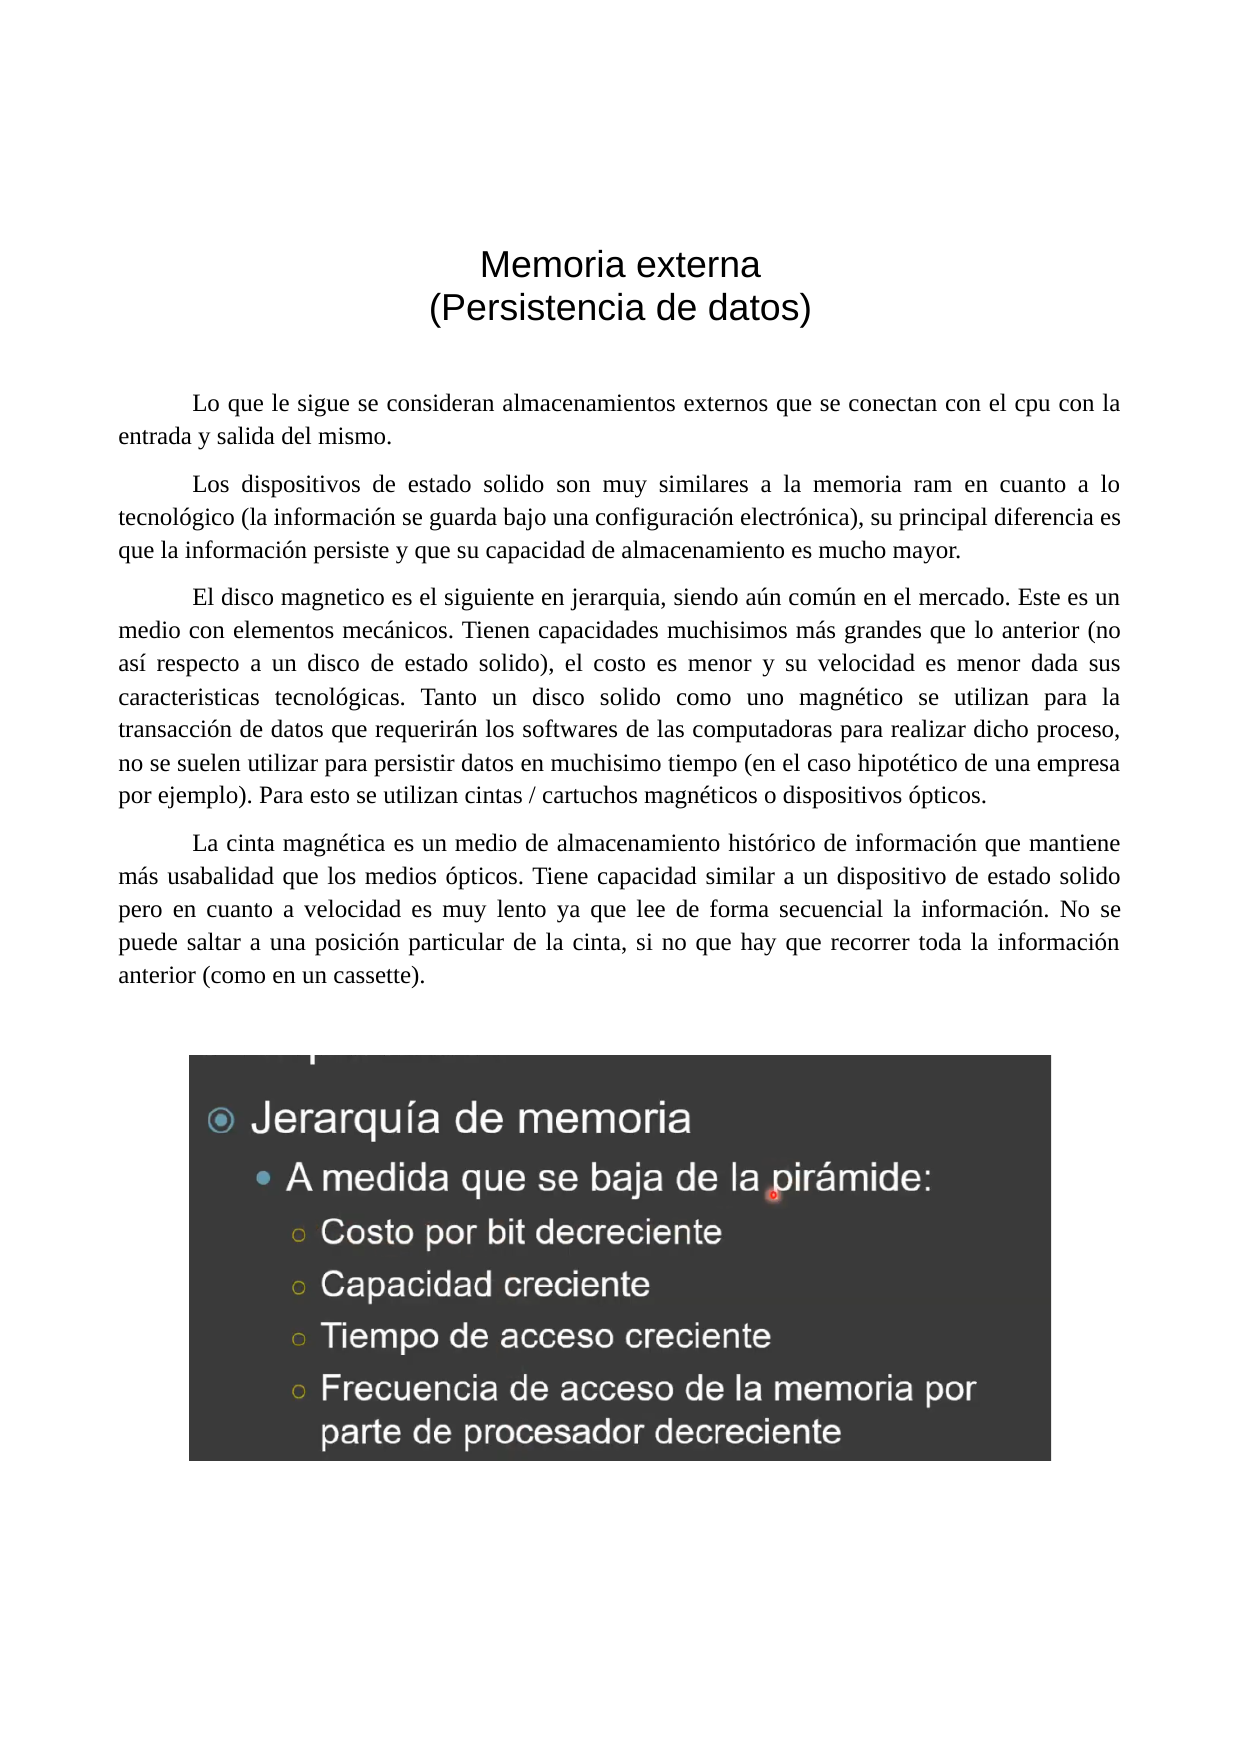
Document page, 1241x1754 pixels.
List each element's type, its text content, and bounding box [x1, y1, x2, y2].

picture [189, 1055, 1052, 1461]
subtitle Memoria externa (Persistencia de datos) [118, 242, 1122, 328]
text Lo que le sigue se consideran almacenamientos externos que se conectan con el cpu con la entrada y salida del mismo. [118, 388, 1122, 450]
text La cinta magnética es un medio de almacenamiento histórico de información que mantiene más usabalidad que los medios ópticos. Tiene capacidad similar a un dispositivo de estado solido pero en cuanto a velocidad es muy lento ya que lee de forma secuencial la información. No se puede saltar a una posición particular de la cinta, si no que hay que recorrer toda la información anterior (como en un cassette). [118, 828, 1122, 989]
text Los dispositivos de estado solido son muy similares a la memoria ram en cuanto a lo tecnológico (la información se guarda bajo una configuración electrónica), su principal diferencia es que la información persiste y que su capacidad de almacenamiento es mucho mayor. [118, 469, 1122, 564]
text El disco magnetico es el siguiente en jerarquia, siendo aún común en el mercado. Este es un medio con elementos mecánicos. Tienen capacidades muchisimos más grandes que lo anterior (no así respecto a un disco de estado solido), el costo es menor y su velocidad es menor dada sus caracteristicas tecnológicas. Tanto un disco solido como uno magnético se utilizan para la transacción de datos que requerirán los softwares de las computadoras para realizar dicho proceso, no se suelen utilizar para persistir datos en muchisimo tiempo (en el caso hipotético de una empresa por ejemplo). Para esto se utilizan cintas / cartuchos magnéticos o dispositivos ópticos. [118, 582, 1122, 809]
